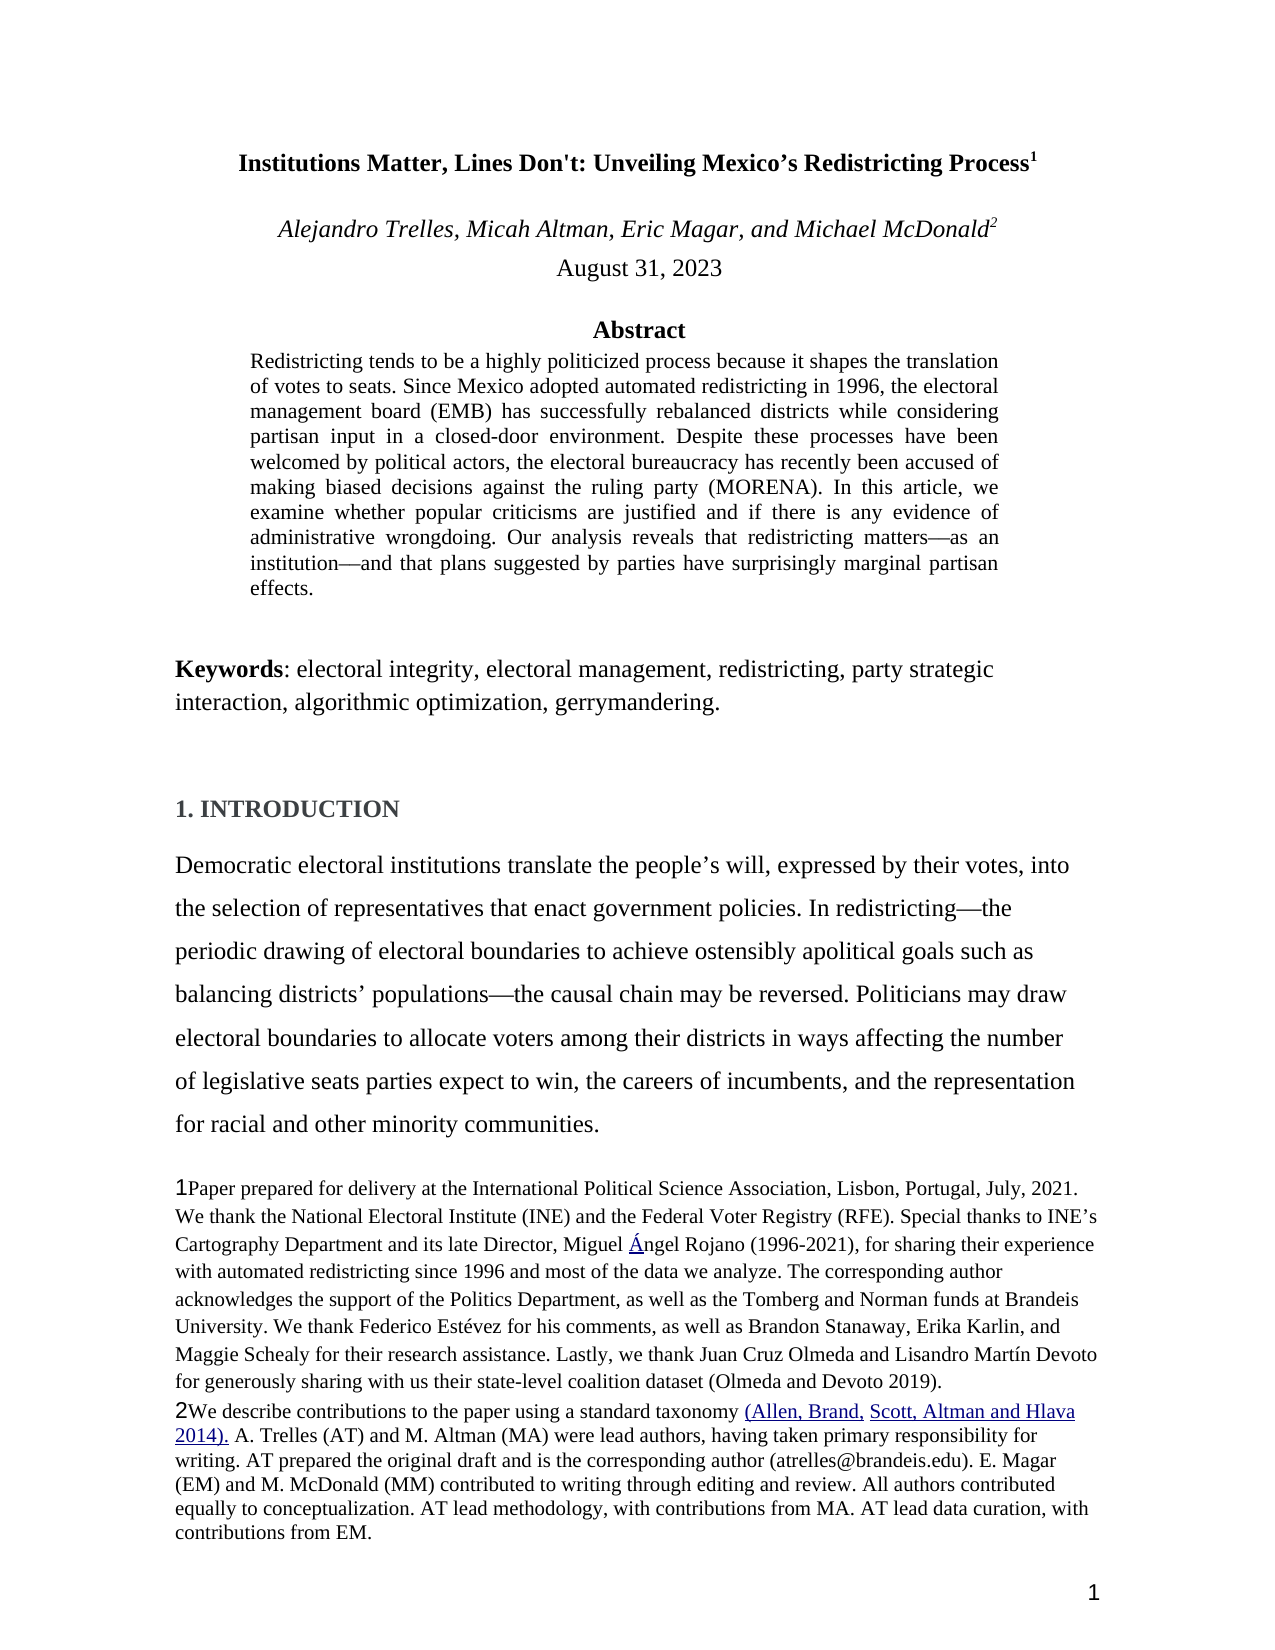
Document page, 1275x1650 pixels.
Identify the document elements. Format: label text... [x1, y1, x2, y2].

subtitle 1. INTRODUCTION [175, 794, 1100, 823]
text August 31, 2023 [175, 253, 1103, 282]
text Democratic electoral institutions translate the people’s will, expressed by their votes, into the selection of representatives that enact government policies. In redistricting—the periodic drawing of electoral boundaries to achieve ostensibly apolitical goals such as balancing districts’ populations—the causal chain may be reversed. Politicians may draw electoral boundaries to allocate voters among their districts in ways affecting the number of legislative seats parties expect to win, the careers of incumbents, and the representation for racial and other minority communities. [175, 850, 1088, 1138]
text Redistricting tends to be a highly politicized process because it shapes the translation of votes to seats. Since Mexico adopted automated redistricting in 1996, the electoral management board (EMB) has successfully rebalanced districts while considering partisan input in a closed-door environment. Despite these processes have been welcomed by political actors, the electoral bureaucracy has recently been accused of making biased decisions against the ruling party (MORENA). In this article, we examine whether popular criticisms are justified and if there is any evidence of administrative wrongdoing. Our analysis reveals that redistricting matters––as an institution––and that plans suggested by parties have surprisingly marginal partisan effects. [250, 348, 1000, 600]
text Alejandro Trelles, Micah Altman, Eric Magar, and Michael McDonald [175, 214, 1100, 243]
text We describe contributions to the paper using a standard taxonomy (Allen, Brand, Scott, Altman and Hlava 2014). A. Trelles (AT) and M. Altman (MA) were lead authors, having taken primary responsibility for writing. AT prepared the original draft and is the corresponding author (atrelles@brandeis.edu). E. Magar (EM) and M. McDonald (MM) contributed to writing through editing and review. All authors contributed equally to conceptualization. AT lead methodology, with contributions from MA. AT lead data curation, with contributions from EM. [175, 1397, 1100, 1544]
text Abstract [175, 315, 1103, 343]
text Institutions Matter, Lines Don't: Unveiling Mexico’s Redistricting Process [175, 148, 1100, 177]
text Paper prepared for delivery at the International Political Science Association, Lisbon, Portugal, July, 2021. We thank the National Electoral Institute (INE) and the Federal Voter Registry (RFE). Special thanks to INE’s Cartography Department and its late Director, Miguel Ángel Rojano (1996-2021), for sharing their experience with automated redistricting since 1996 and most of the data we analyze. The corresponding author acknowledges the support of the Politics Department, as well as the Tomberg and Norman funds at Brandeis University. We thank Federico Estévez for his comments, as well as Brandon Stanaway, Erika Karlin, and Maggie Schealy for their research assistance. Lastly, we thank Juan Cruz Olmeda and Lisandro Martín Devoto for generously sharing with us their state-level coalition dataset (Olmeda and Devoto 2019). [175, 1174, 1100, 1393]
text Keywords: electoral integrity, electoral management, redistricting, party strategic interaction, algorithmic optimization, gerrymandering. [175, 654, 1088, 716]
